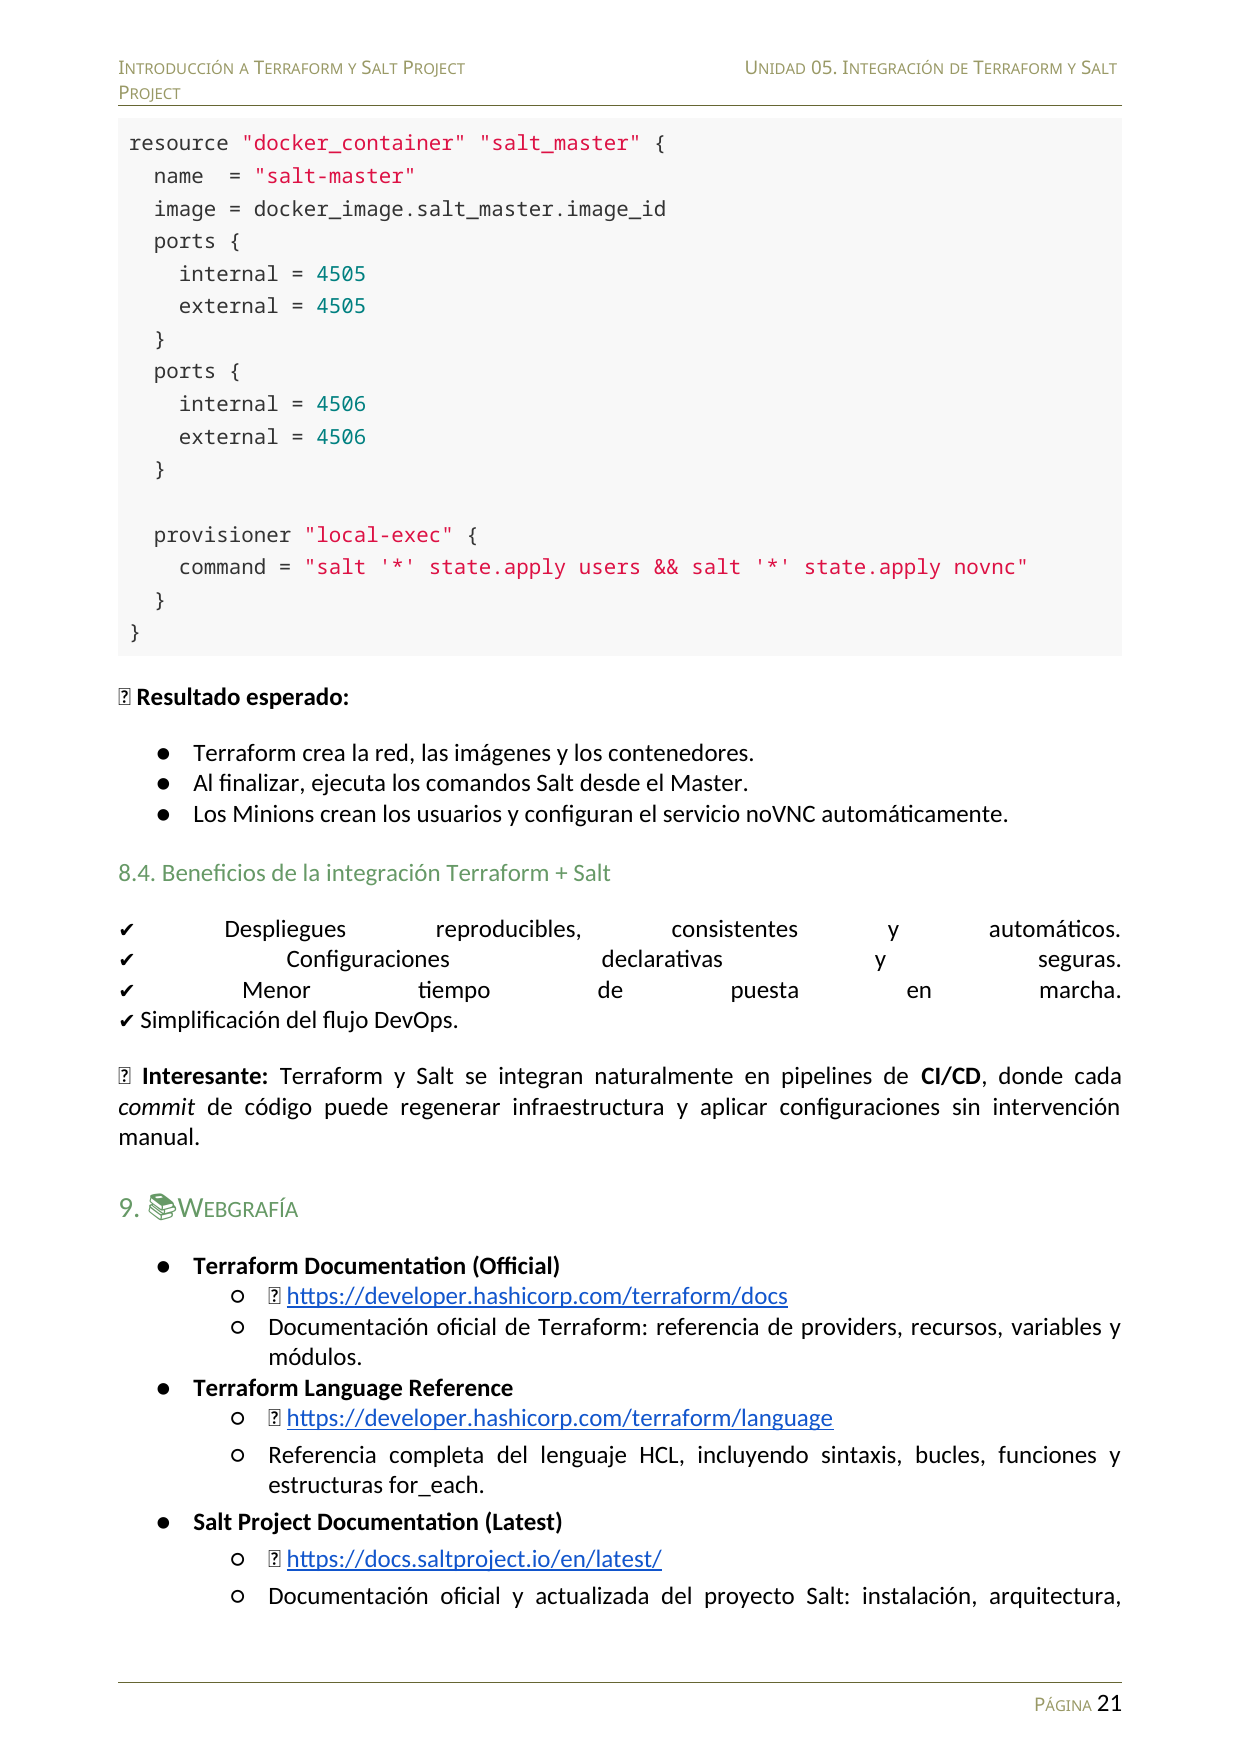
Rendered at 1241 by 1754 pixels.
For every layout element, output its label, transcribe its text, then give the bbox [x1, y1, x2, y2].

subtitle 8.4. Beneficios de la integración Terraform + Salt [118, 858, 1122, 888]
list Referencia completa del lenguaje HCL, incluyendo sintaxis, bucles, funciones y estructuras for_each. [231, 1439, 1122, 1500]
list 🔗 https://docs.saltproject.io/en/latest/ [231, 1543, 1122, 1574]
list Documentación oficial de Terraform: referencia de providers, recursos, variables y módulos. [231, 1311, 1122, 1372]
list Documentación oficial y actualizada del proyecto Salt: instalación, arquitectura, [231, 1580, 1122, 1611]
list Terraform Language Reference [156, 1372, 1122, 1402]
table_header resource "docker_container" "salt_master" { name = "salt-master" image = docker_image.salt_master.image_id ports { internal = 4505 external = 4505 } ports { internal = 4506 external = 4506 } provisioner "local-exec" { command = "salt '*' state.apply users && salt '*' state.apply novnc" } } [118, 118, 1122, 656]
list 🔗 https://developer.hashicorp.com/terraform/language [231, 1402, 1122, 1433]
list Terraform Documentation (Official) [156, 1250, 1122, 1280]
subtitle 9. 📚Webgrafía [118, 1189, 1122, 1225]
list Los Minions crean los usuarios y configuran el servicio noVNC automáticamente. [156, 798, 1122, 828]
list Al finalizar, ejecuta los comandos Salt desde el Master. [156, 767, 1122, 798]
text 💬 Interesante: Terraform y Salt se integran naturalmente en pipelines de CI/CD, donde cada commit de código puede regenerar infraestructura y aplicar configuraciones sin intervención manual. [118, 1060, 1122, 1152]
list Salt Project Documentation (Latest) [156, 1506, 1122, 1537]
list Terraform crea la red, las imágenes y los contenedores. [156, 737, 1122, 767]
list 🔗 https://developer.hashicorp.com/terraform/docs [231, 1280, 1122, 1311]
text ✔️ Despliegues reproducibles, consistentes y automáticos. ✔️ Configuraciones declarativas y seguras. ✔️ Menor tiempo de puesta en marcha. ✔️ Simplificación del flujo DevOps. [118, 913, 1122, 1035]
text 📖 Resultado esperado: [118, 681, 1122, 712]
